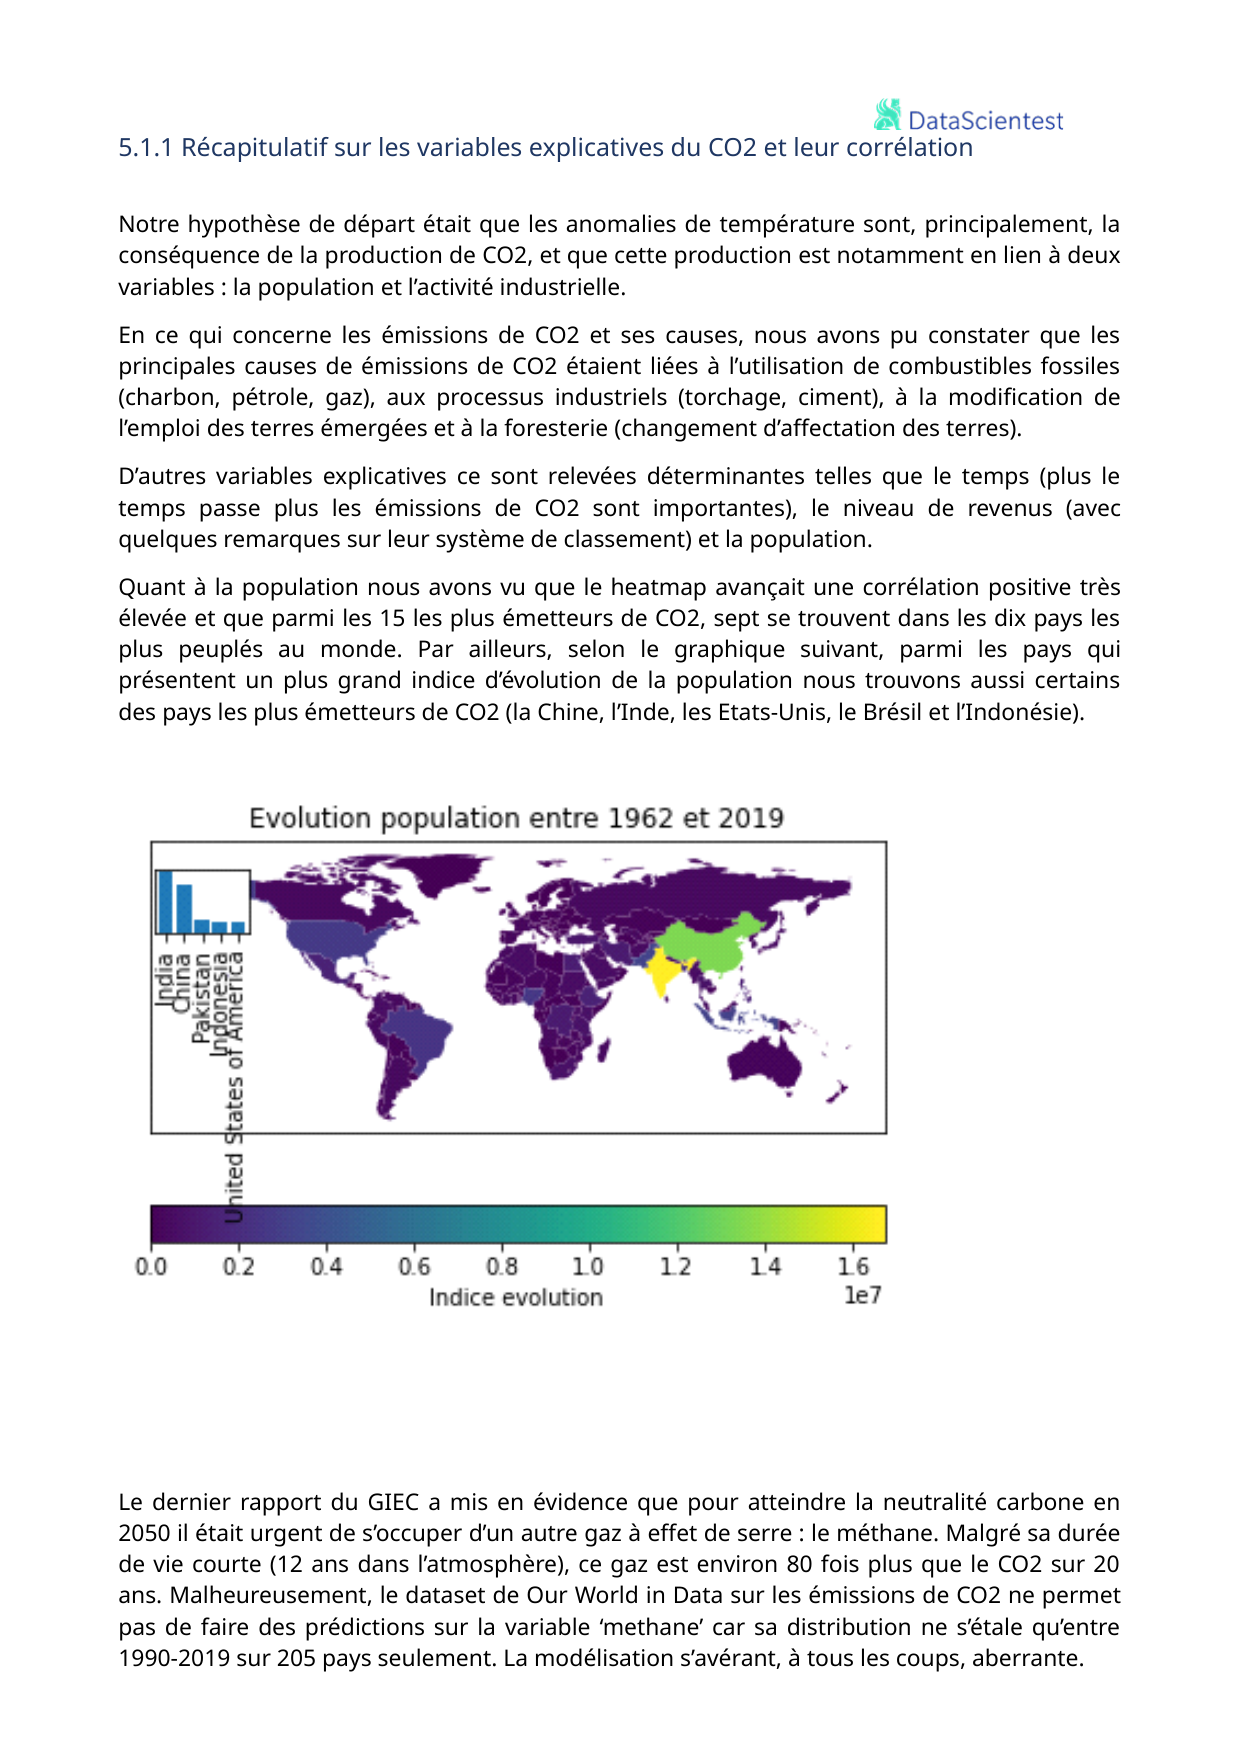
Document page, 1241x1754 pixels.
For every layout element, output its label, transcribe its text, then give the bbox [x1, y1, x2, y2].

text Quant à la population nous avons vu que le heatmap avançait une corrélation positive très élevée et que parmi les 15 les plus émetteurs de CO2, sept se trouvent dans les dix pays les plus peuplés au monde. Par ailleurs, selon le graphique suivant, parmi les pays qui présentent un plus grand indice d’évolution de la population nous trouvons aussi certains des pays les plus émetteurs de CO2 (la Chine, l’Inde, les Etats-Unis, le Brésil et l’Indonésie). [118, 571, 1122, 727]
text D’autres variables explicatives ce sont relevées déterminantes telles que le temps (plus le temps passe plus les émissions de CO2 sont importantes), le niveau de revenus (avec quelques remarques sur leur système de classement) et la population. [118, 460, 1122, 554]
text Le dernier rapport du GIEC a mis en évidence que pour atteindre la neutralité carbone en 2050 il était urgent de s’occuper d’un autre gaz à effet de serre : le méthane. Malgré sa durée de vie courte (12 ans dans l’atmosphère), ce gaz est environ 80 fois plus que le CO2 sur 20 ans. Malheureusement, le dataset de Our World in Data sur les émissions de CO2 ne permet pas de faire des prédictions sur la variable ‘methane’ car sa distribution ne s’étale qu’entre 1990-2019 sur 205 pays seulement. La modélisation s’avérant, à tous les coups, aberrante. [118, 1486, 1122, 1673]
text Notre hypothèse de départ était que les anomalies de température sont, principalement, la conséquence de la production de CO2, et que cette production est notamment en lien à deux variables : la population et l’activité industrielle. [118, 208, 1122, 302]
subtitle 5.1.1 Récapitulatif sur les variables explicatives du CO2 et leur corrélation [118, 129, 1122, 163]
text En ce qui concerne les émissions de CO2 et ses causes, nous avons pu constater que les principales causes de émissions de CO2 étaient liées à l’utilisation de combustibles fossiles (charbon, pétrole, gaz), aux processus industriels (torchage, ciment), à la modification de l’emploi des terres émergées et à la foresterie (changement d’affectation des terres). [118, 318, 1122, 443]
